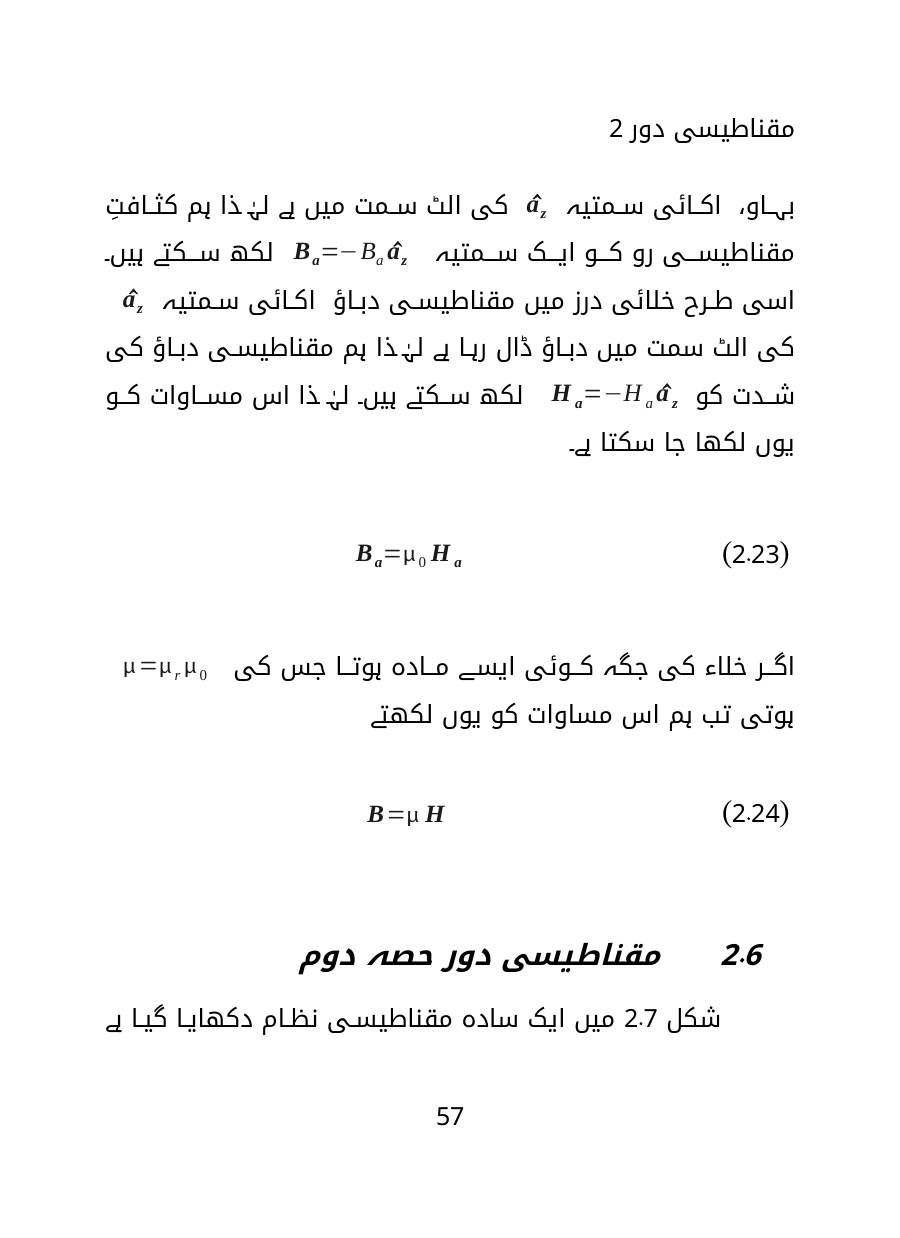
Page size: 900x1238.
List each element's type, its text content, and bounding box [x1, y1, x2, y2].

table_header [105, 785, 697, 856]
table_header (2.23) [702, 526, 795, 597]
text جہاں متن سے واضح ہو کہ مقناطیسی میدان کی بات ہو رہی ہے وہاں مقناطیسی میدان کی شدت کو میدانی شدت کہا جاتا ہے۔ شکل میں ہم دیکھتے ہیں کہ خلائی درز میں مقناطیسی رو کا بہاو، اکائی سمتیہکی الٹ سمت میں ہے لہٰذا ہم کثافتِ مقناطیسی رو کو ایک سمتیہ لکھ سکتے ہیں۔ اسی طرح خلائی درز میں مقناطیسی دباؤ اکائی سمتیہکی الٹ سمت میں دباؤ ڈال رہا ہے لہٰذا ہم مقناطیسی دباؤ کی شدت کو لکھ سکتے ہیں۔ لہٰذا اس مساوات کو یوں لکھا جا سکتا ہے۔ [105, 182, 795, 467]
table_header (2.24) [697, 785, 795, 856]
text شکل 2.7 میں ایک سادہ مقناطیسی نظام دکھایا گیا ہے جس میں مقناطیسی دباؤ مقناطیسی مرکز میں مقناطیسی رو کو جنم دیتی ہے۔ یہاں مرکز کا رقبہ عمودی تراش ہر جگہ یکساں ہے اور مرکز میں نکتہ دار لکیر کی لمبائیہے۔ مرکز میں مقناطیسی رو کی سمت دائیں ہاتھ کے قانون سے معلوم کی جا سکتی ہے۔ اس قانون کو دو طریقوں سے بیان کیا جا سکتا ہے۔ [105, 996, 795, 1043]
subtitle مقناطیسی دور حصہ دوم [105, 928, 720, 983]
table_header [105, 526, 702, 597]
text اگر خلاء کی جگہ کوئی ایسے مادہ ہوتا جس کی ہوتی تب ہم اس مساوات کو یوں لکھتے [105, 644, 795, 738]
